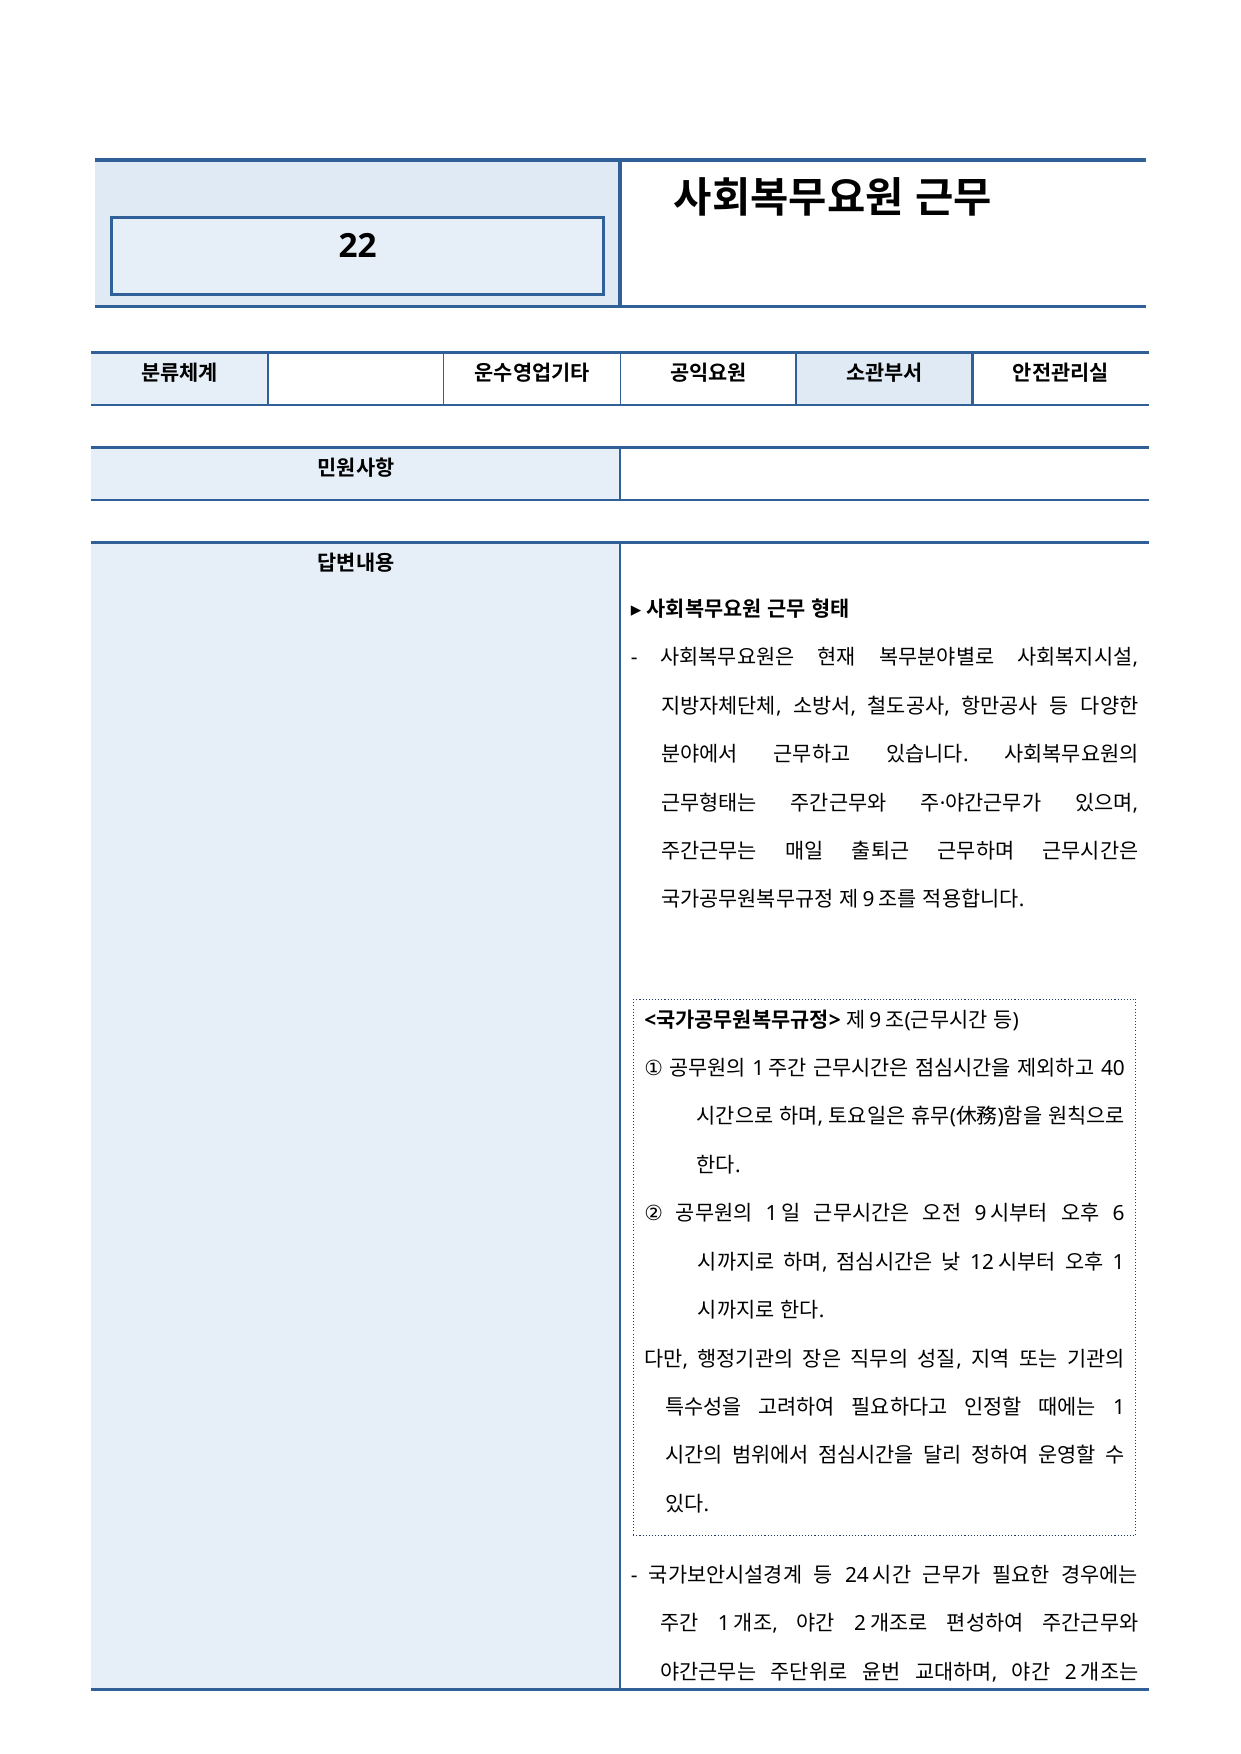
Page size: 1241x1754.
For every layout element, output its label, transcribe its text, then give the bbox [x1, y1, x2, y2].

table_header 분류체계 [91, 354, 267, 404]
table_header 22 [113, 219, 602, 293]
table_header 소관부서 [797, 354, 971, 404]
table_header 안전관리실 [974, 354, 1149, 404]
table_header 사회복무요원 근무 [622, 162, 1146, 305]
table_header 민원사항 [91, 449, 619, 499]
table_header [95, 162, 618, 305]
table_header [269, 354, 443, 404]
table_header 답변내용 [91, 544, 619, 1688]
table_header ▸ 사회복무요원 근무 형태 - 사회복무요원은 현재 복무분야별로 사회복지시설, 지방자체단체, 소방서, 철도공사, 항만공사 등 다양한 분야에서 근무하고 있습니다. 사회복무요원의 근무형태는 주간근무와 주·야간근무가 있으며, 주간근무는 매일 출퇴근 근무하며 근무시간은 국가공무원복무규정 제9조를 적용합니다. - 국가보안시설경계 등 24시간 근무가 필요한 경우에는 주간 1개조, 야간 2개조로 편성하여 주간근무와 야간근무는 주단위로 윤번 교대하며, 야간 2개조는 [621, 544, 1149, 1688]
table_header 공익요원 [621, 354, 795, 404]
table_header <국가공무원복무규정> 제9조(근무시간 등) ① 공무원의 1주간 근무시간은 점심시간을 제외하고 40시간으로 하며, 토요일은 휴무(休務)함을 원칙으로 한다. ② 공무원의 1일 근무시간은 오전 9시부터 오후 6시까지로 하며, 점심시간은 낮 12시부터 오후 1시까지로 한다. 다만, 행정기관의 장은 직무의 성질, 지역 또는 기관의 특수성을 고려하여 필요하다고 인정할 때에는 1시간의 범위에서 점심시간을 달리 정하여 운영할 수 있다. [634, 999, 1135, 1534]
table_header 운수영업기타 [444, 354, 620, 404]
table_header [621, 449, 1149, 499]
